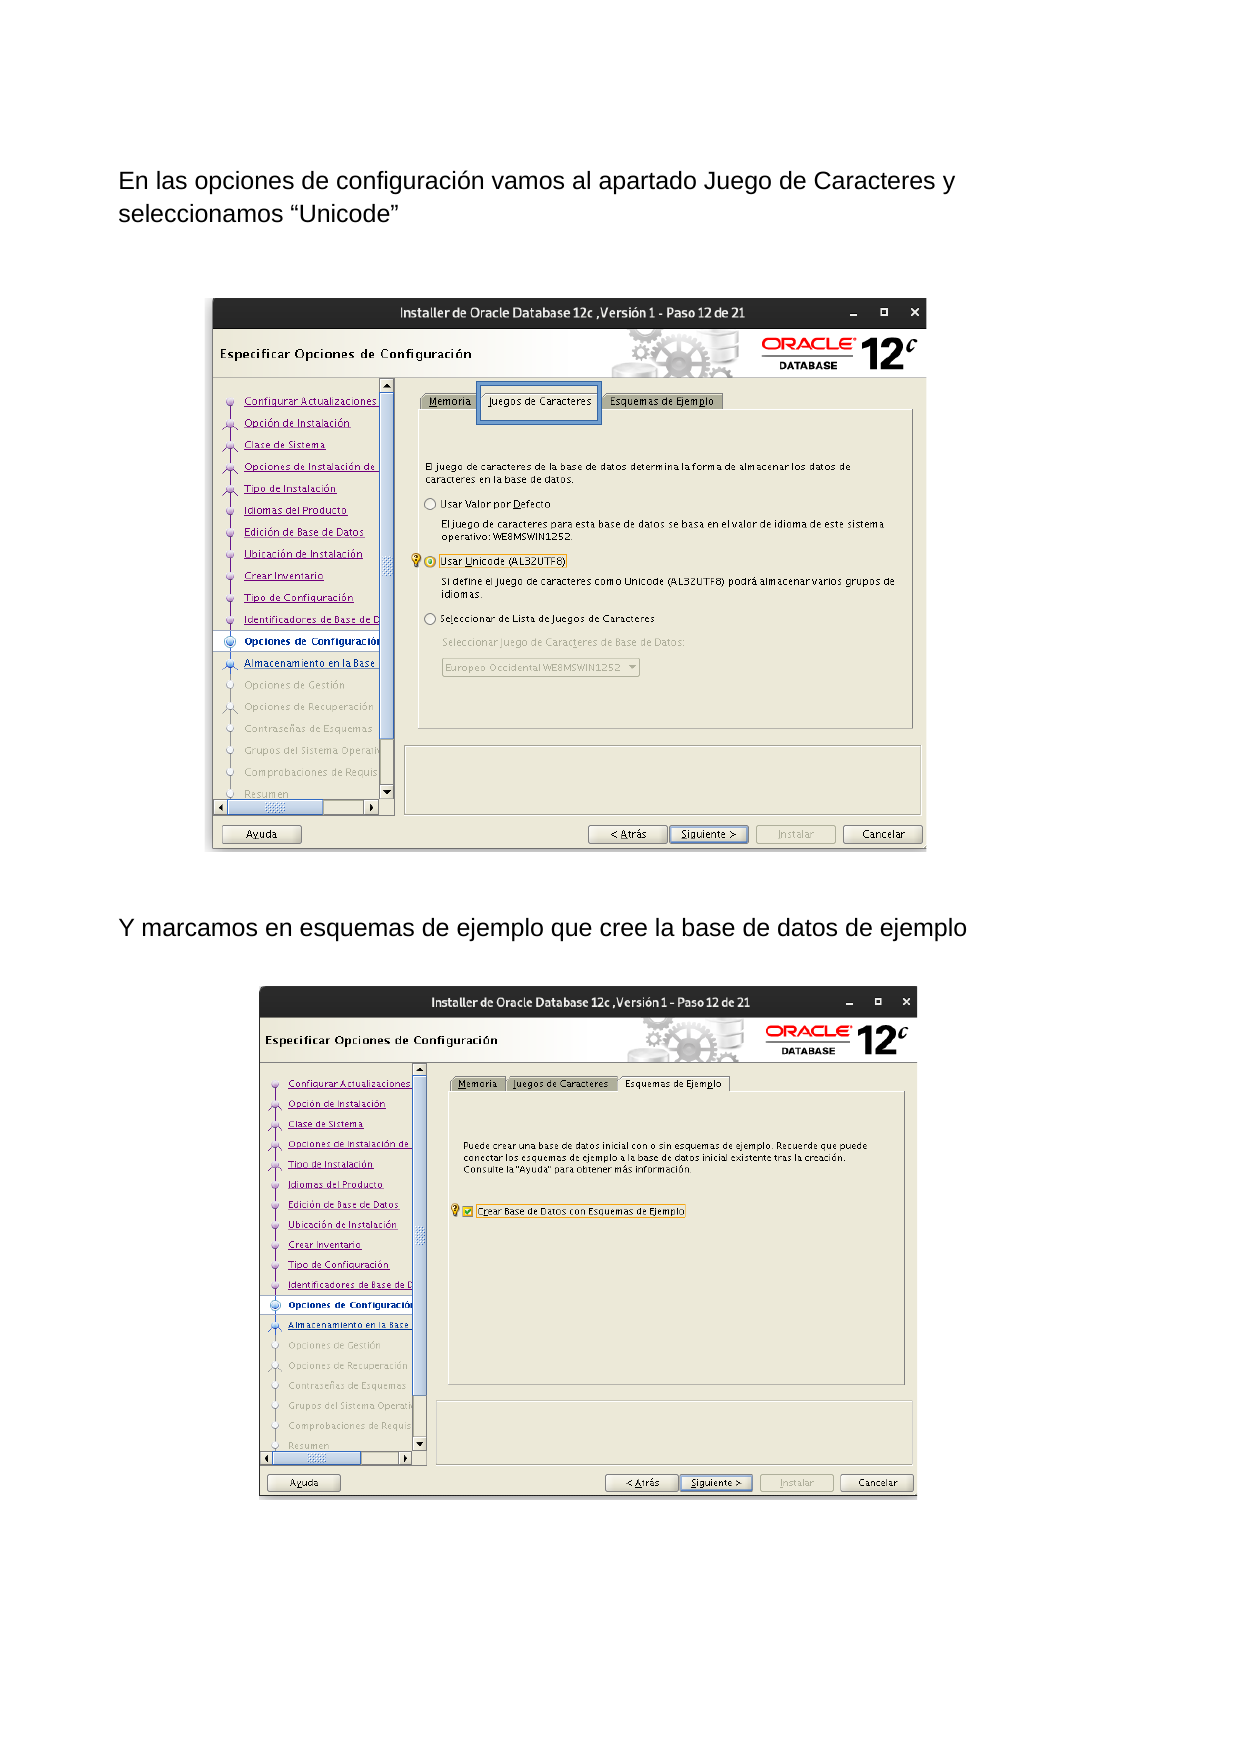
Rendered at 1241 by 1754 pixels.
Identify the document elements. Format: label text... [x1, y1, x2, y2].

picture [309, 986, 851, 1500]
text En las opciones de configuración vamos al apartado Juego de Caracteres y seleccionamos “Unicode” [118, 166, 1122, 227]
text Y marcamos en esquemas de ejemplo que cree la base de datos de ejemplo [118, 913, 1122, 942]
picture [249, 298, 853, 852]
